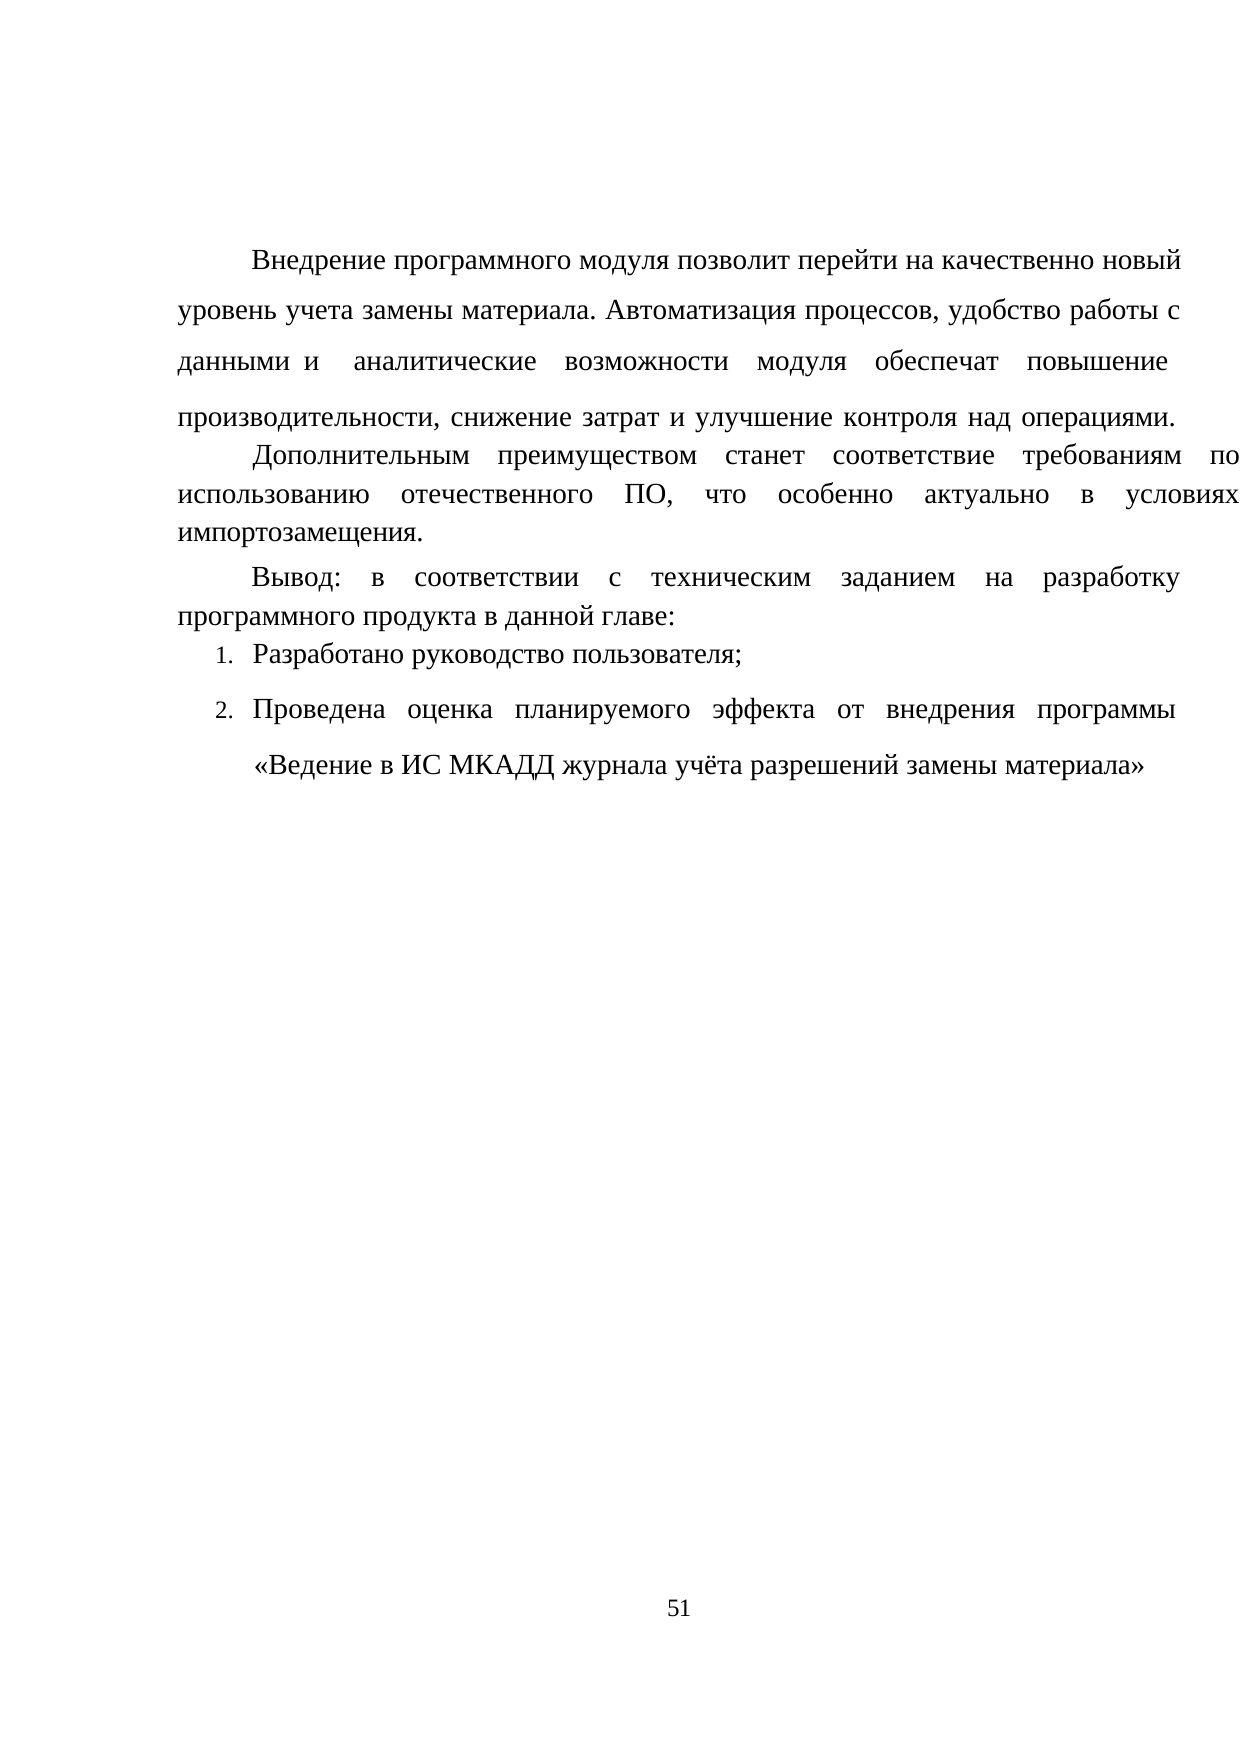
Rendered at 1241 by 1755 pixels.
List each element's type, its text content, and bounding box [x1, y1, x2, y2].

text Вывод: в соответствии с техническим заданием на разработку программного продукта в данной главе: [177, 559, 1181, 631]
text Внедрение программного модуля позволит перейти на качественно новый уровень учета замены материала. Автоматизация процессов, удобство работы с данными и аналитические возможности модуля обеспечат повышение [177, 242, 1181, 376]
list Проведена оценка планируемого эффекта от внедрения программы [215, 691, 1241, 725]
text «Ведение в ИС МКАДД журнала учёта разрешений замены материала» [158, 747, 1241, 780]
text производительности, снижение затрат и улучшение контроля над операциями. Дополнительным преимуществом станет соответствие требованиям по использованию отечественного ПО, что особенно актуально в условиях импортозамещения. [177, 399, 1241, 548]
list Разработано руководство пользователя; [215, 636, 1241, 670]
